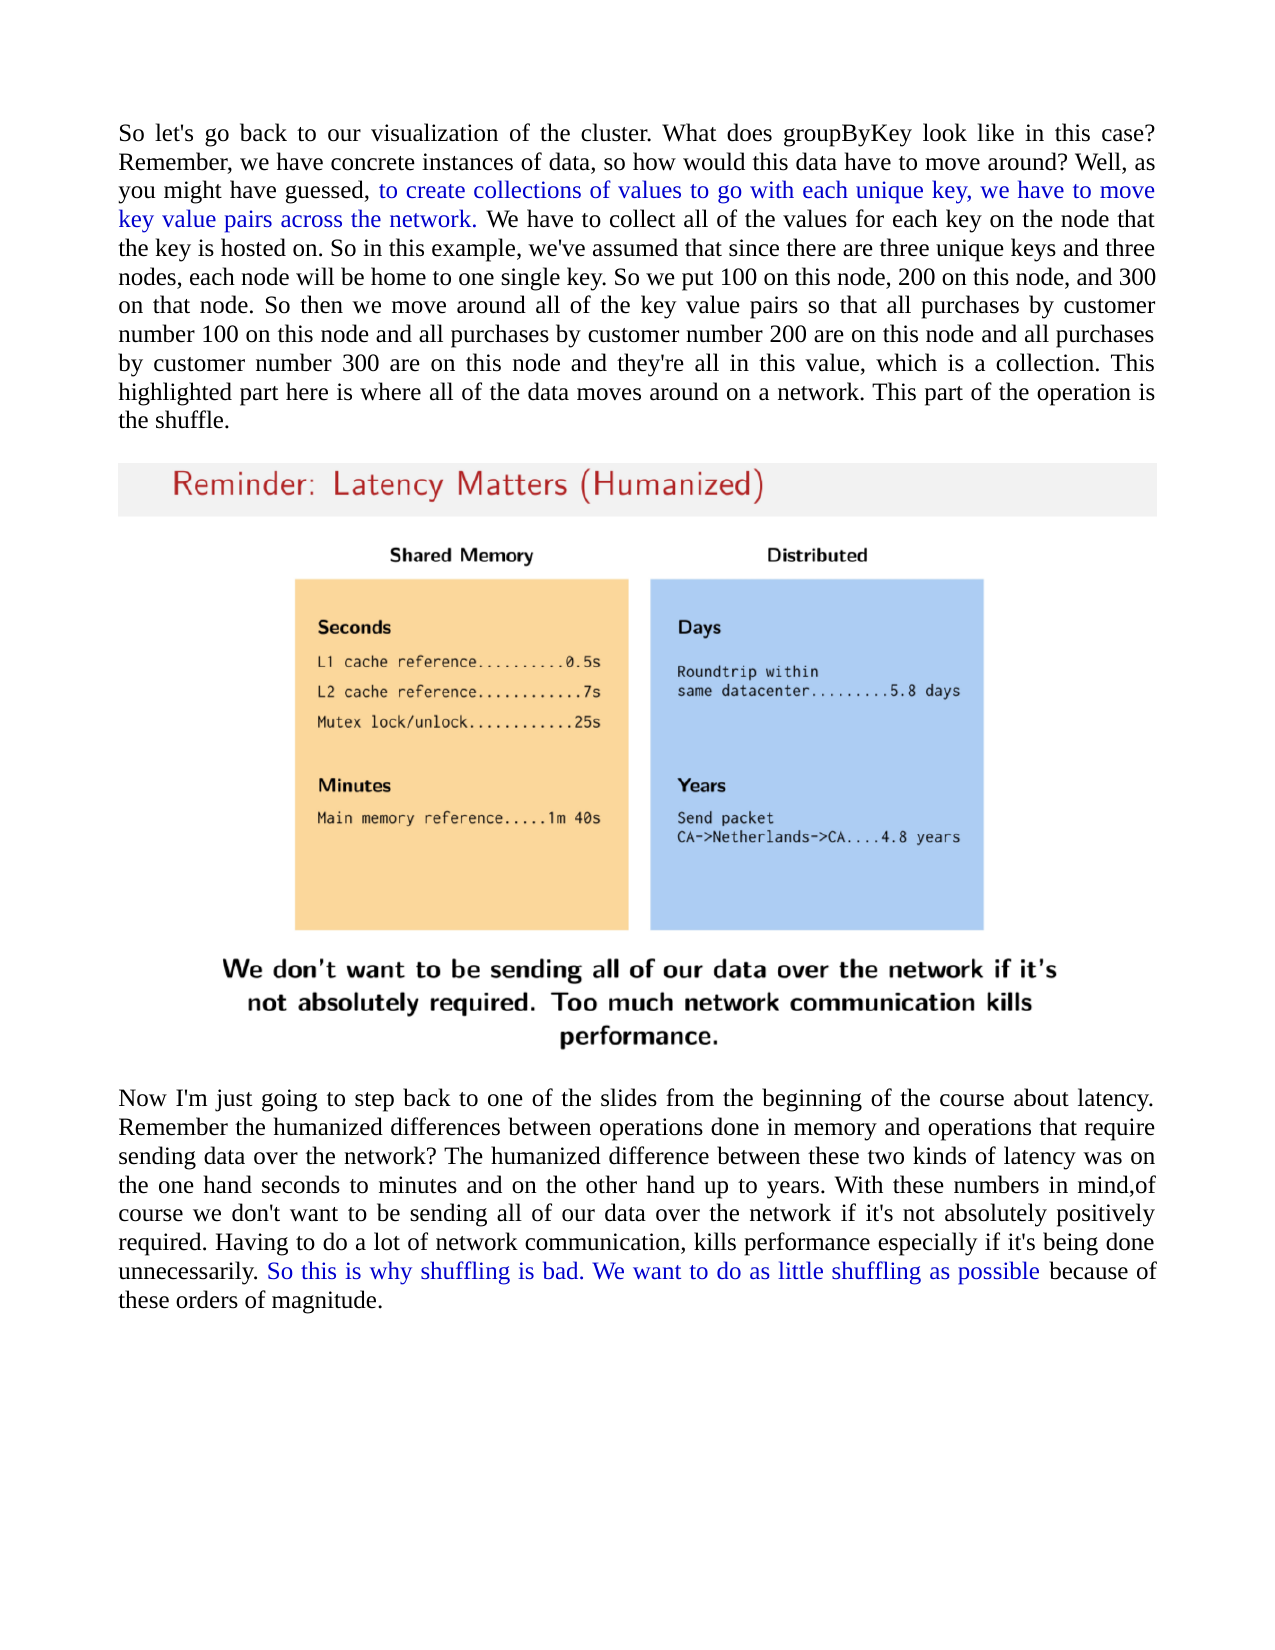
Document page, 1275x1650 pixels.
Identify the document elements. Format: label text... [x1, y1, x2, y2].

picture [118, 463, 1157, 1055]
text So let's go back to our visualization of the cluster. What does groupByKey look like in this case? Remember, we have concrete instances of data, so how would this data have to move around? Well, as you might have guessed, to create collections of values to go with each unique key, we have to move key value pairs across the network. We have to collect all of the values for each key on the node that the key is hosted on. So in this example, we've assumed that since there are three unique keys and three nodes, each node will be home to one single key. So we put 100 on this node, 200 on this node, and 300 on that node. So then we move around all of the key value pairs so that all purchases by customer number 100 on this node and all purchases by customer number 200 are on this node and all purchases by customer number 300 are on this node and they're all in this value, which is a collection. This highlighted part here is where all of the data moves around on a network. This part of the operation is the shuffle. [118, 118, 1157, 434]
text Now I'm just going to step back to one of the slides from the beginning of the course about latency. Remember the humanized differences between operations done in memory and operations that require sending data over the network? The humanized difference between these two kinds of latency was on the one hand seconds to minutes and on the other hand up to years. With these numbers in mind,of course we don't want to be sending all of our data over the network if it's not absolutely positively required. Having to do a lot of network communication, kills performance especially if it's being done unnecessarily. So this is why shuffling is bad. We want to do as little shuffling as possible because of these orders of magnitude. [118, 1083, 1157, 1313]
